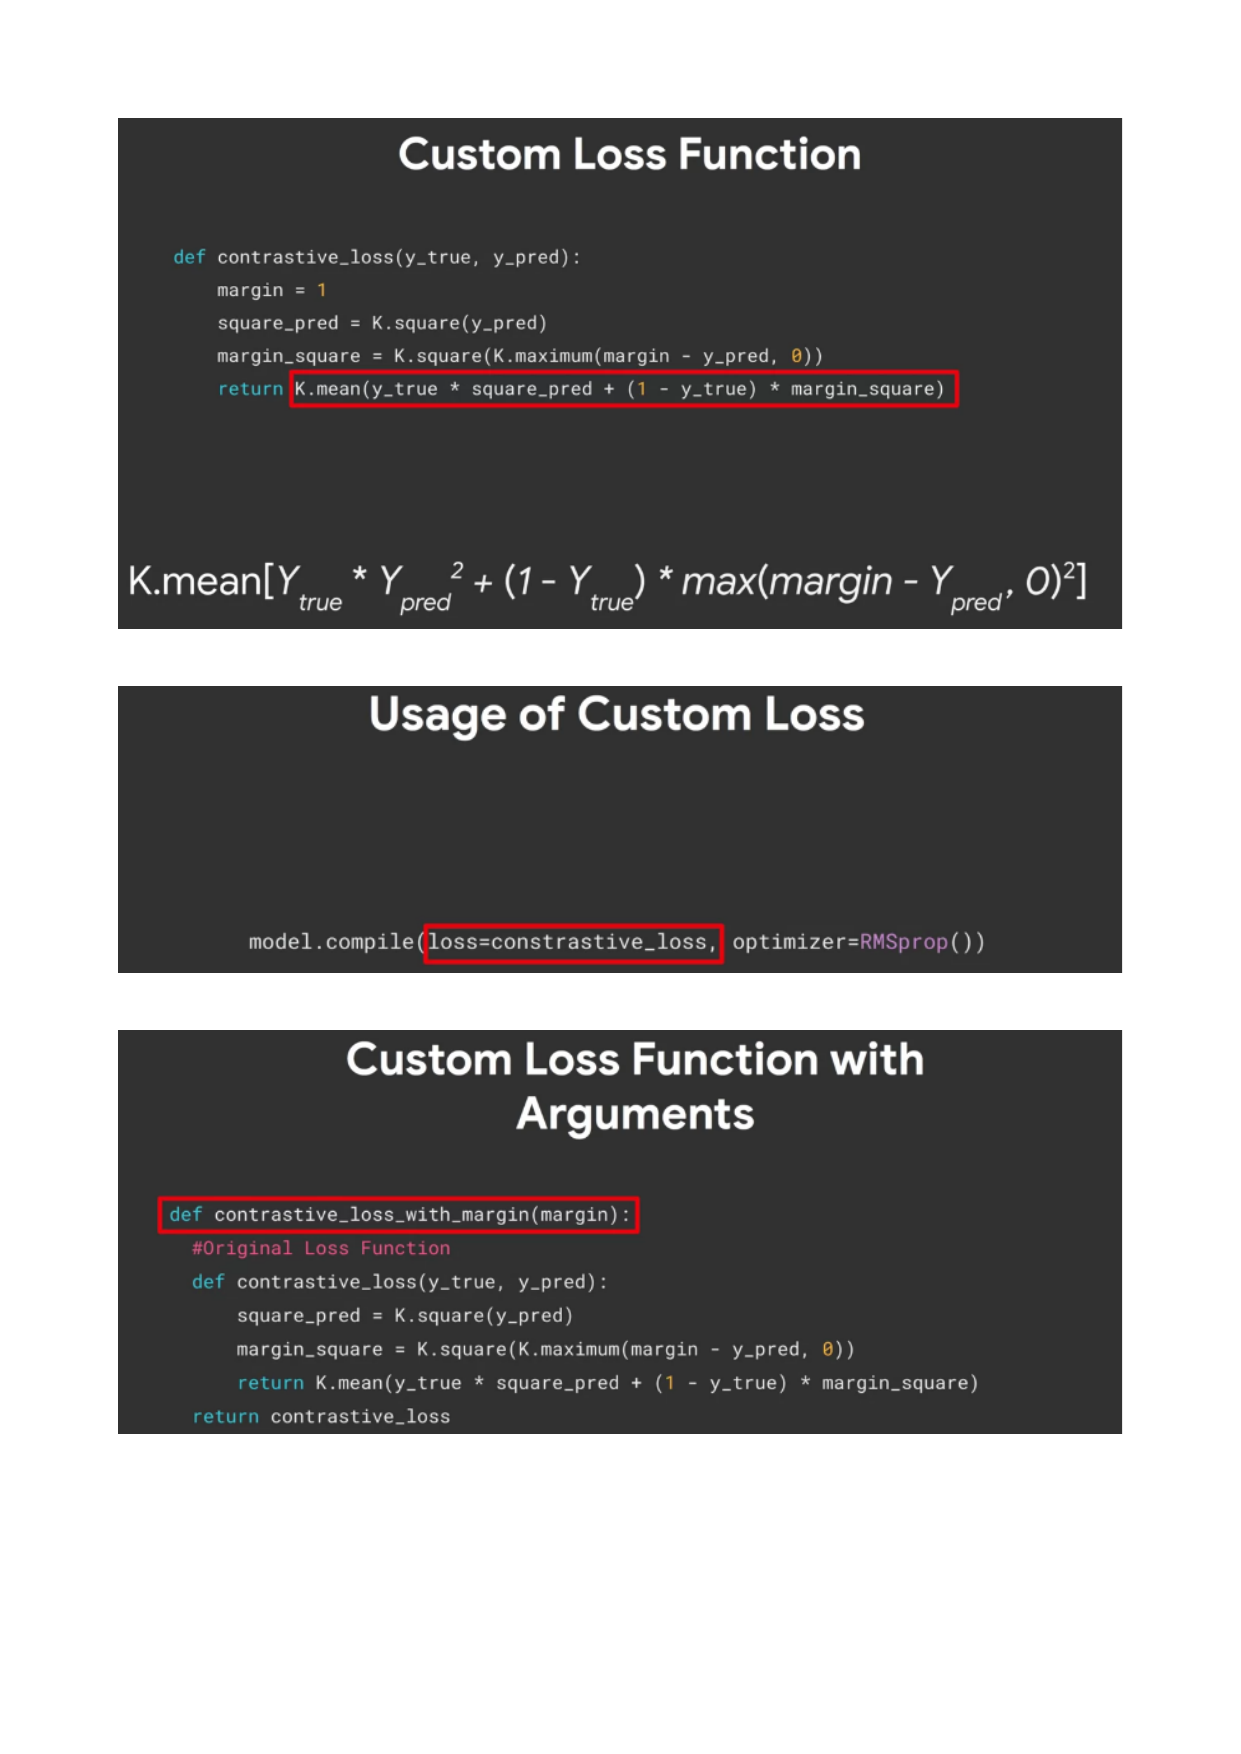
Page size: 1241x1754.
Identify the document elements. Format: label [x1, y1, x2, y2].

picture [118, 1030, 1123, 1434]
picture [118, 118, 1123, 629]
picture [118, 686, 1123, 973]
